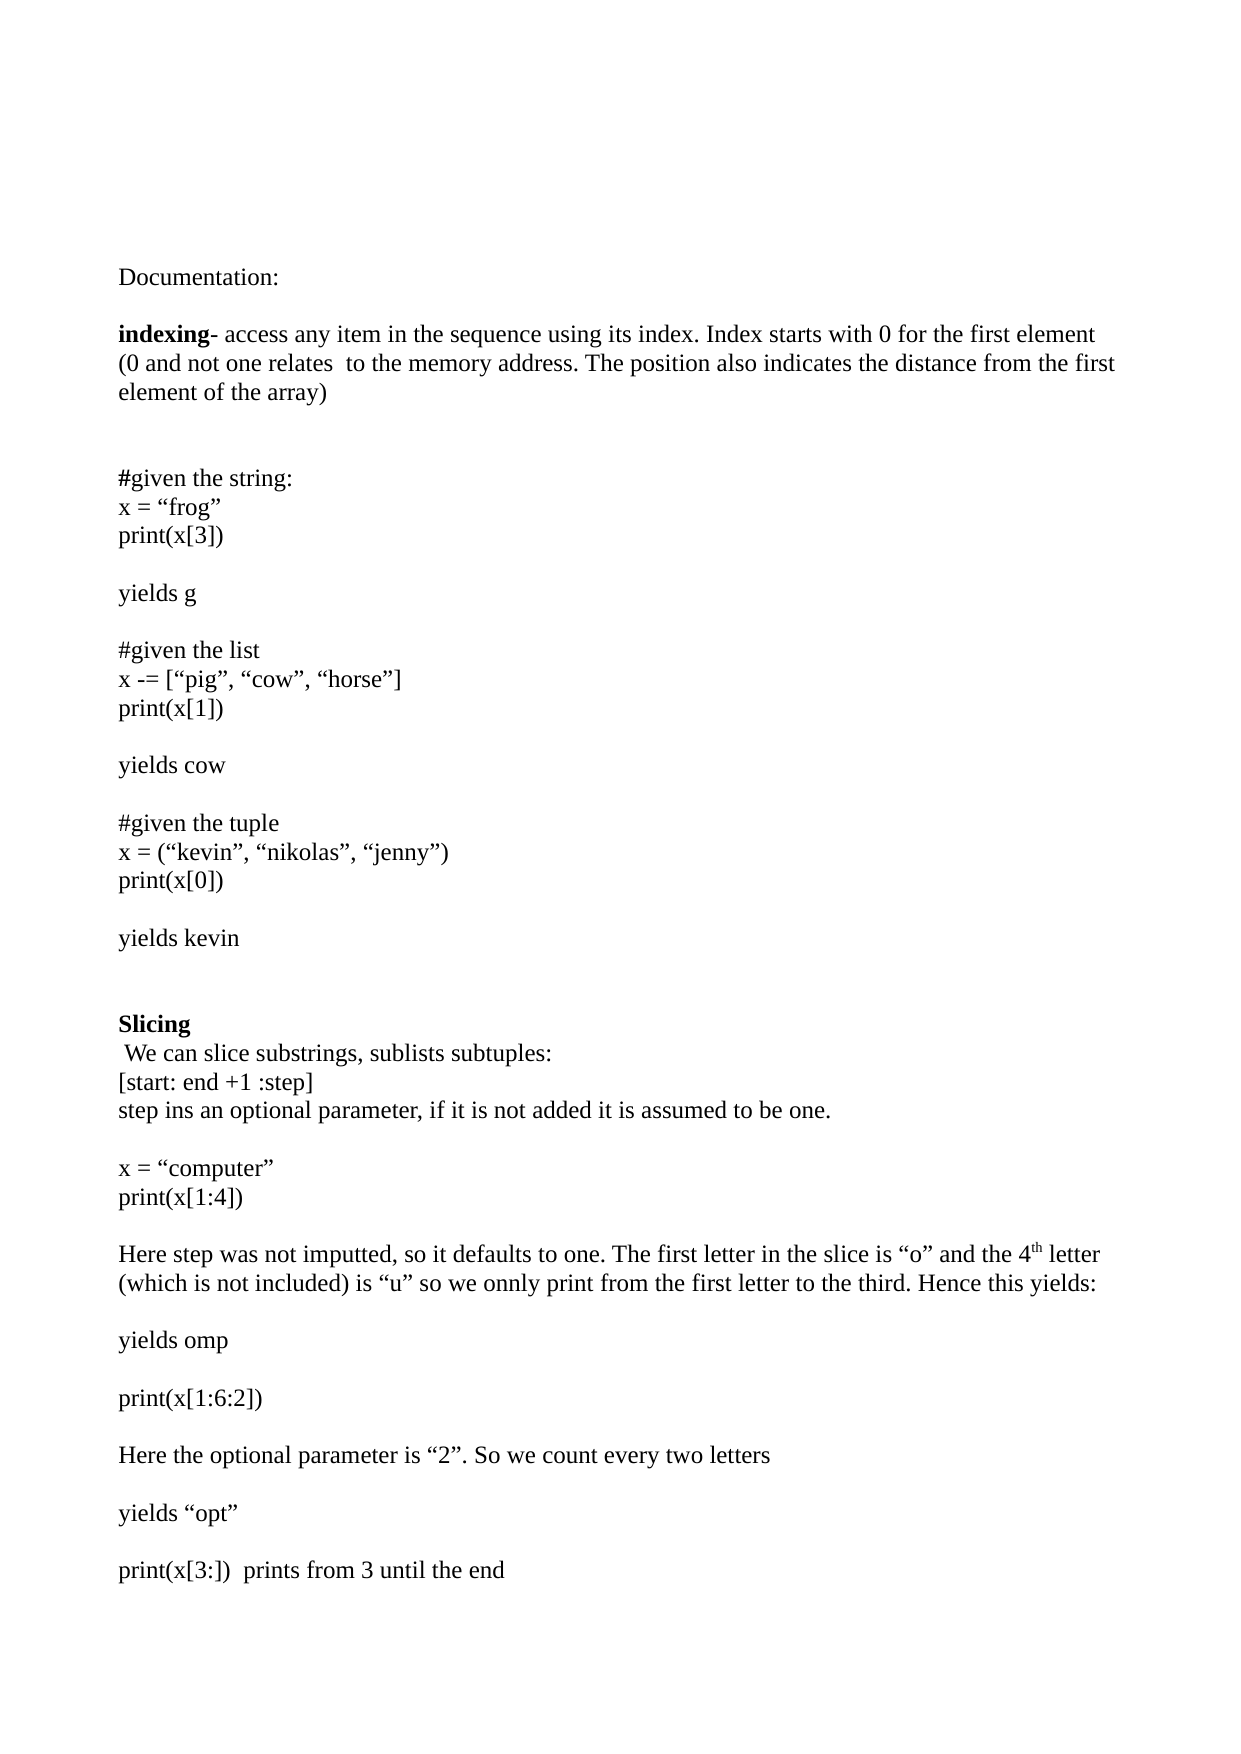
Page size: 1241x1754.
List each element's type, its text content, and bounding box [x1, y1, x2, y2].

text Here step was not imputted, so it defaults to one. The first letter in the slice is “o” and the 4th letter (which is not included) is “u” so we onnly print from the first letter to the third. Hence this yields: [118, 1239, 1122, 1297]
text x -= [“pig”, “cow”, “horse”] [118, 664, 1122, 693]
text #given the list [118, 636, 1122, 664]
text print(x[1]) [118, 693, 1122, 722]
text Slicing [118, 1009, 1122, 1038]
text yields “opt” [118, 1498, 1122, 1527]
text yields cow [118, 751, 1122, 779]
text print(x[1:4]) [118, 1182, 1122, 1211]
text yields kevin [118, 923, 1122, 952]
text #given the tuple [118, 808, 1122, 837]
text Here the optional parameter is “2”. So we count every two letters [118, 1441, 1122, 1469]
text x = “computer” [118, 1153, 1122, 1182]
text print(x[1:6:2]) [118, 1383, 1122, 1412]
text yields g [118, 578, 1122, 607]
text Documentation: [118, 262, 1122, 291]
text [start: end +1 :step] [118, 1067, 1122, 1096]
text print(x[3:]) prints from 3 until the end [118, 1556, 1122, 1584]
text #given the string: [118, 463, 1122, 492]
text x = (“kevin”, “nikolas”, “jenny”) [118, 837, 1122, 866]
text yields omp [118, 1326, 1122, 1354]
text print(x[0]) [118, 866, 1122, 894]
text step ins an optional parameter, if it is not added it is assumed to be one. [118, 1096, 1122, 1124]
text print(x[3]) [118, 521, 1122, 549]
text We can slice substrings, sublists subtuples: [118, 1038, 1122, 1067]
text x = “frog” [118, 492, 1122, 521]
text indexing- access any item in the sequence using its index. Index starts with 0 for the first element (0 and not one relates to the memory address. The position also indicates the distance from the first element of the array) [118, 319, 1122, 406]
